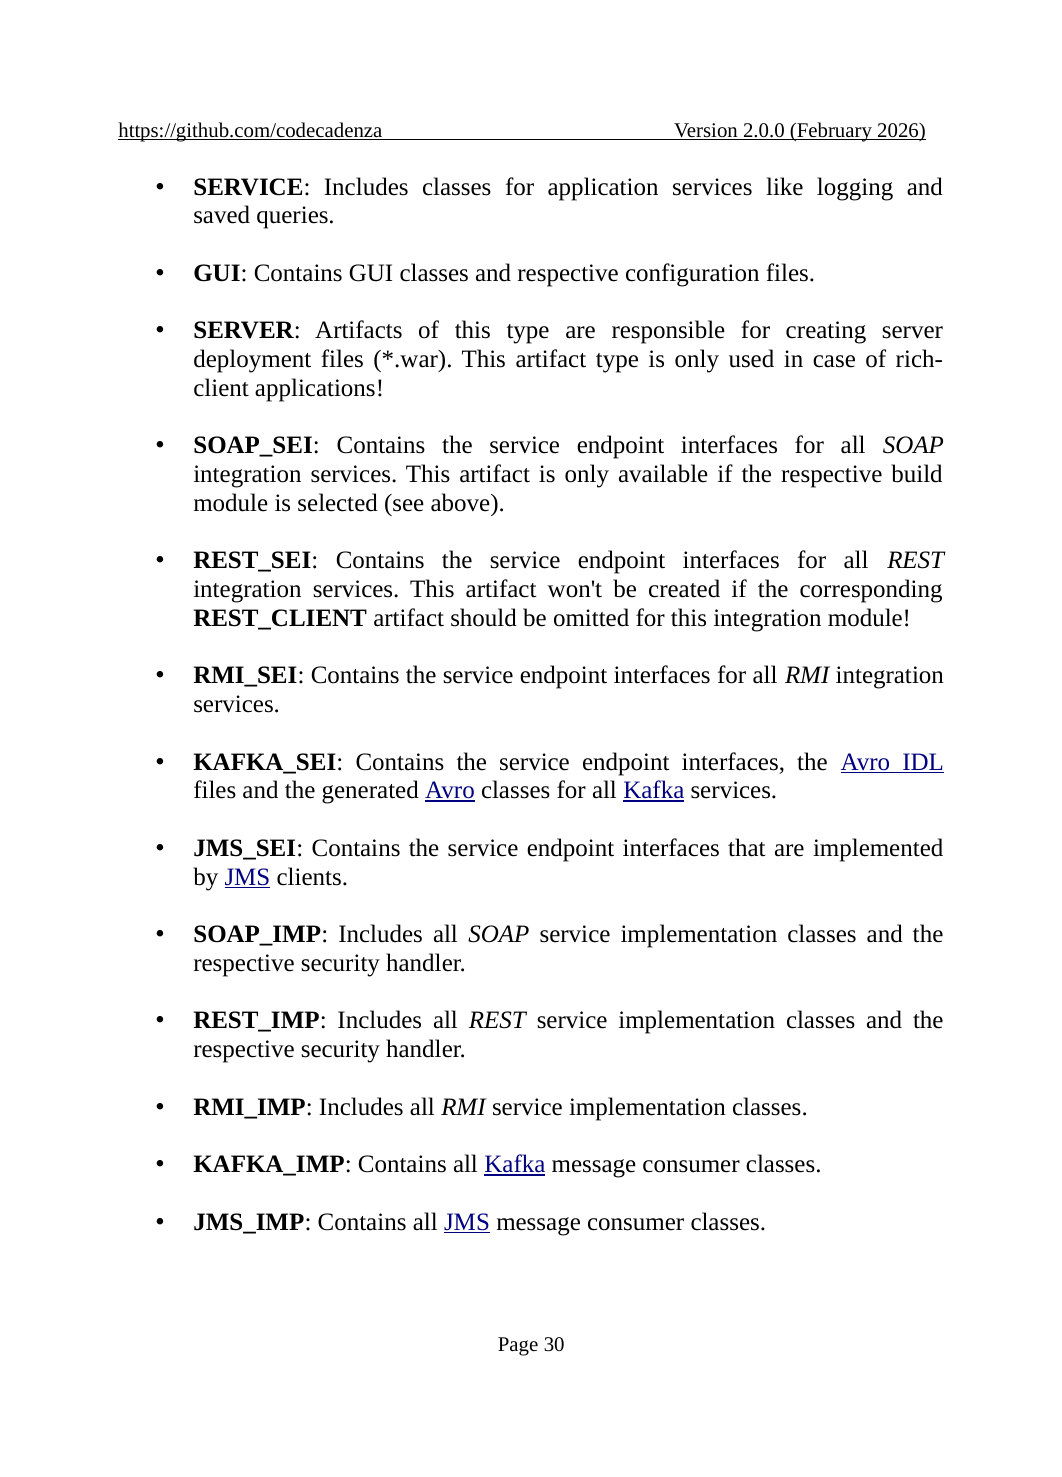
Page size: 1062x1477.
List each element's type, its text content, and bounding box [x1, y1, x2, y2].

list SOAP_IMP: Includes all SOAP service implementation classes and the respective security handler. [156, 919, 944, 977]
list REST_IMP: Includes all REST service implementation classes and the respective security handler. [156, 1005, 944, 1063]
list REST_SEI: Contains the service endpoint interfaces for all REST integration services. This artifact won't be created if the corresponding REST_CLIENT artifact should be omitted for this integration module! [156, 545, 944, 632]
list KAFKA_SEI: Contains the service endpoint interfaces, the Avro IDL files and the generated Avro classes for all Kafka services. [156, 747, 944, 804]
list JMS_SEI: Contains the service endpoint interfaces that are implemented by JMS clients. [156, 833, 944, 890]
list GUI: Contains GUI classes and respective configuration files. [156, 258, 944, 287]
list RMI_SEI: Contains the service endpoint interfaces for all RMI integration services. [156, 660, 944, 718]
list SERVER: Artifacts of this type are responsible for creating server deployment files (*.war). This artifact type is only used in case of rich-client applications! [156, 315, 944, 402]
list SOAP_SEI: Contains the service endpoint interfaces for all SOAP integration services. This artifact is only available if the respective build module is selected (see above). [156, 430, 944, 517]
list JMS_IMP: Contains all JMS message consumer classes. [156, 1207, 944, 1235]
list KAFKA_IMP: Contains all Kafka message consumer classes. [156, 1149, 944, 1178]
list RMI_IMP: Includes all RMI service implementation classes. [156, 1092, 944, 1120]
list SERVICE: Includes classes for application services like logging and saved queries. [156, 172, 944, 229]
